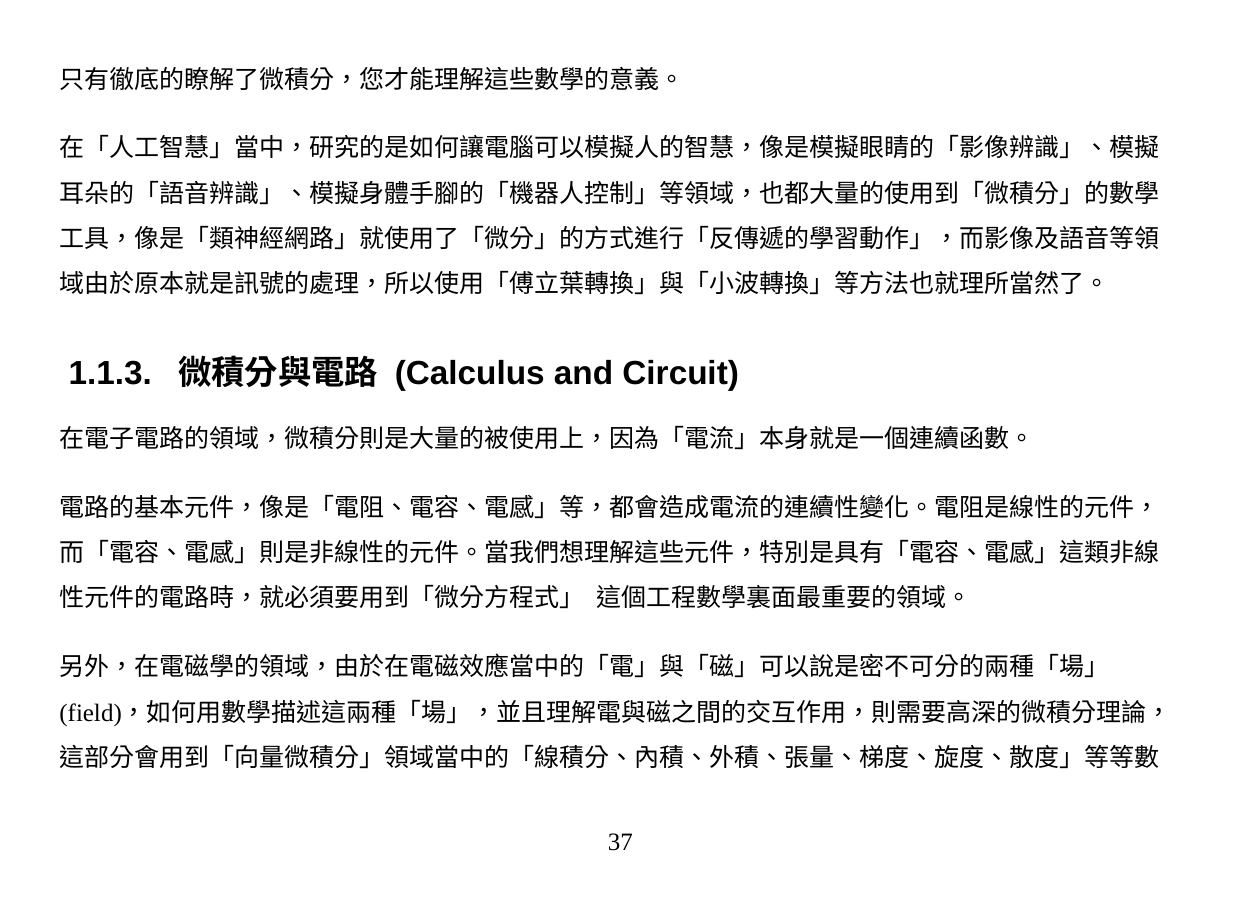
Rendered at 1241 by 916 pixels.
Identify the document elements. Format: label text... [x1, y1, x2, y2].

text 在「人工智慧」當中，研究的是如何讓電腦可以模擬人的智慧，像是模擬眼睛的「影像辨識」、模擬耳朵的「語音辨識」、模擬身體手腳的「機器人控制」等領域，也都大量的使用到「微積分」的數學工具，像是「類神經網路」就使用了「微分」的方式進行「反傳遞的學習動作」，而影像及語音等領域由於原本就是訊號的處理，所以使用「傅立葉轉換」與「小波轉換」等方法也就理所當然了。 [59, 128, 1181, 300]
text 在電子電路的領域，微積分則是大量的被使用上，因為「電流」本身就是一個連續函數。 [59, 418, 1181, 455]
text 電路的基本元件，像是「電阻、電容、電感」等，都會造成電流的連續性變化。電阻是線性的元件，而「電容、電感」則是非線性的元件。當我們想理解這些元件，特別是具有「電容、電感」這類非線性元件的電路時，就必須要用到「微分方程式」 這個工程數學裏面最重要的領域。 [59, 487, 1181, 614]
subtitle 微積分與電路 (Calculus and Circuit) [59, 346, 1181, 394]
text 雖然「通訊領域」現在經常是以離散的方是透過程式來處理，但是訊號原本是連續的函數，因此當您想撰寫程式去處理「電磁波」訊號時，其實是與「連續函數」在打交道。於是在「微積分」的進階課程 – 「工程數學」中，有很多神奇方法被用在通訊領域的程式上，特別是與周期函數有關的那一部分，像是「三角函數、複變函數、傅立葉轉換與拉普拉斯轉換」等等，這些數學都是從微積分延伸出來的，只有徹底的瞭解了微積分，您才能理解這些數學的意義。 [59, 59, 1181, 95]
text 另外，在電磁學的領域，由於在電磁效應當中的「電」與「磁」可以說是密不可分的兩種「場」(field)，如何用數學描述這兩種「場」，並且理解電與磁之間的交互作用，則需要高深的微積分理論，這部分會用到「向量微積分」領域當中的「線積分、內積、外積、張量、梯度、旋度、散度」等等數 [59, 647, 1181, 774]
